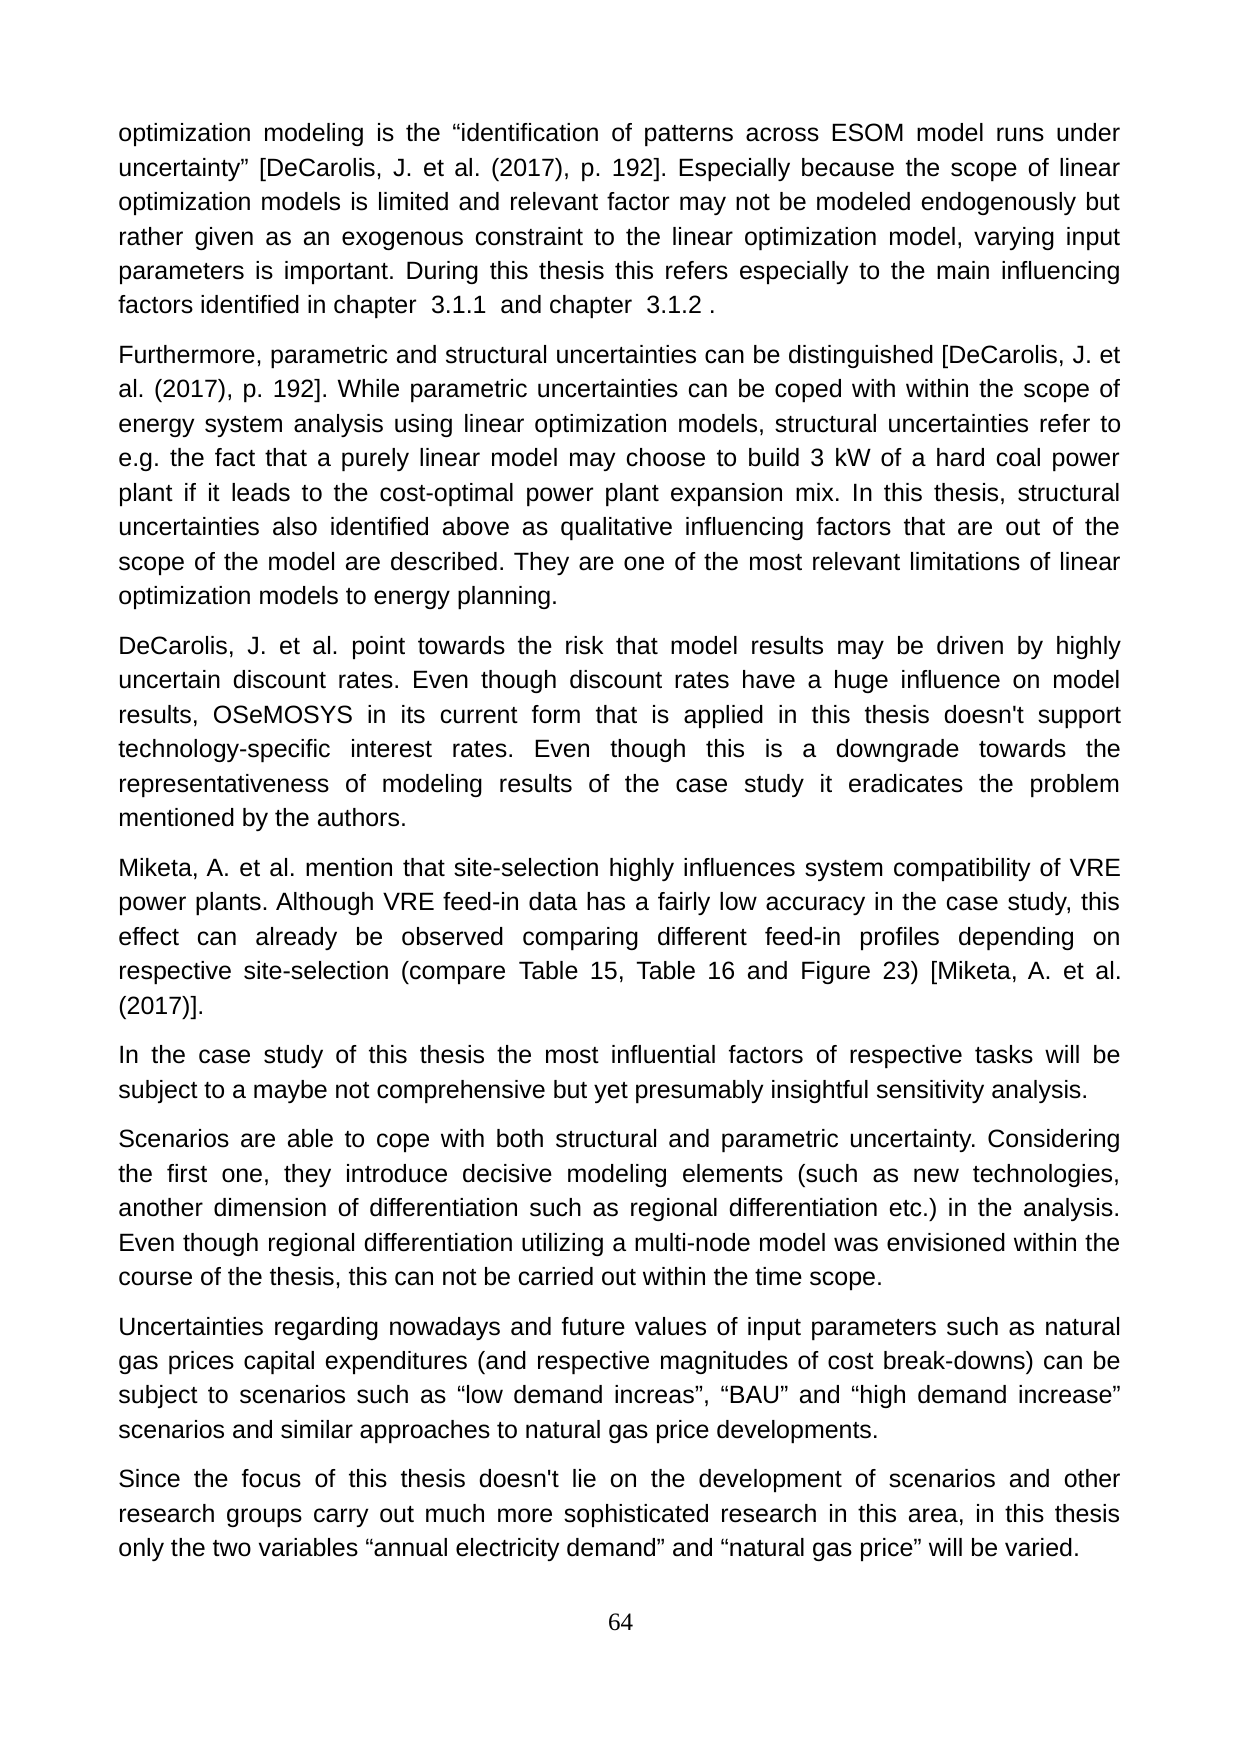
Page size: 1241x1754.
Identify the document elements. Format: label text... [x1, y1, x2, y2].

text Scenarios are able to cope with both structural and parametric uncertainty. Considering the first one, they introduce decisive modeling elements (such as new technologies, another dimension of differentiation such as regional differentiation etc.) in the analysis. Even though regional differentiation utilizing a multi-node model was envisioned within the course of the thesis, this can not be carried out within the time scope. [118, 1124, 1122, 1291]
text DeCarolis, J. et al. point towards the risk that model results may be driven by highly uncertain discount rates. Even though discount rates have a huge influence on model results, OSeMOSYS in its current form that is applied in this thesis doesn't support technology-specific interest rates. Even though this is a downgrade towards the representativeness of modeling results of the case study it eradicates the problem mentioned by the authors. [118, 631, 1122, 832]
text Since the focus of this thesis doesn't lie on the development of scenarios and other research groups carry out much more sophisticated research in this area, in this thesis only the two variables “annual electricity demand” and “natural gas price” will be varied. [118, 1464, 1122, 1562]
text optimization modeling is the “identification of patterns across ESOM model runs under uncertainty” [DeCarolis, J. et al. (2017), p. 192]. Especially because the scope of linear optimization models is limited and relevant factor may not be modeled endogenously but rather given as an exogenous constraint to the linear optimization model, varying input parameters is important. During this thesis this refers especially to the main influencing factors identified in chapter 3.1.1 and chapter 3.1.2. [118, 118, 1122, 319]
text Uncertainties regarding nowadays and future values of input parameters such as natural gas prices capital expenditures (and respective magnitudes of cost break-downs) can be subject to scenarios such as “low demand increas”, “BAU” and “high demand increase” scenarios and similar approaches to natural gas price developments. [118, 1311, 1122, 1444]
text Miketa, A. et al. mention that site-selection highly influences system compatibility of VRE power plants. Although VRE feed-in data has a fairly low accuracy in the case study, this effect can already be observed comparing different feed-in profiles depending on respective site-selection (compare Table 15, Table 16 and Figure 23) [Miketa, A. et al. (2017)]. [118, 853, 1122, 1019]
text In the case study of this thesis the most influential factors of respective tasks will be subject to a maybe not comprehensive but yet presumably insightful sensitivity analysis. [118, 1040, 1122, 1103]
text Furthermore, parametric and structural uncertainties can be distinguished [DeCarolis, J. et al. (2017), p. 192]. While parametric uncertainties can be coped with within the scope of energy system analysis using linear optimization models, structural uncertainties refer to e.g. the fact that a purely linear model may choose to build 3 kW of a hard coal power plant if it leads to the cost-optimal power plant expansion mix. In this thesis, structural uncertainties also identified above as qualitative influencing factors that are out of the scope of the model are described. They are one of the most relevant limitations of linear optimization models to energy planning. [118, 340, 1122, 610]
